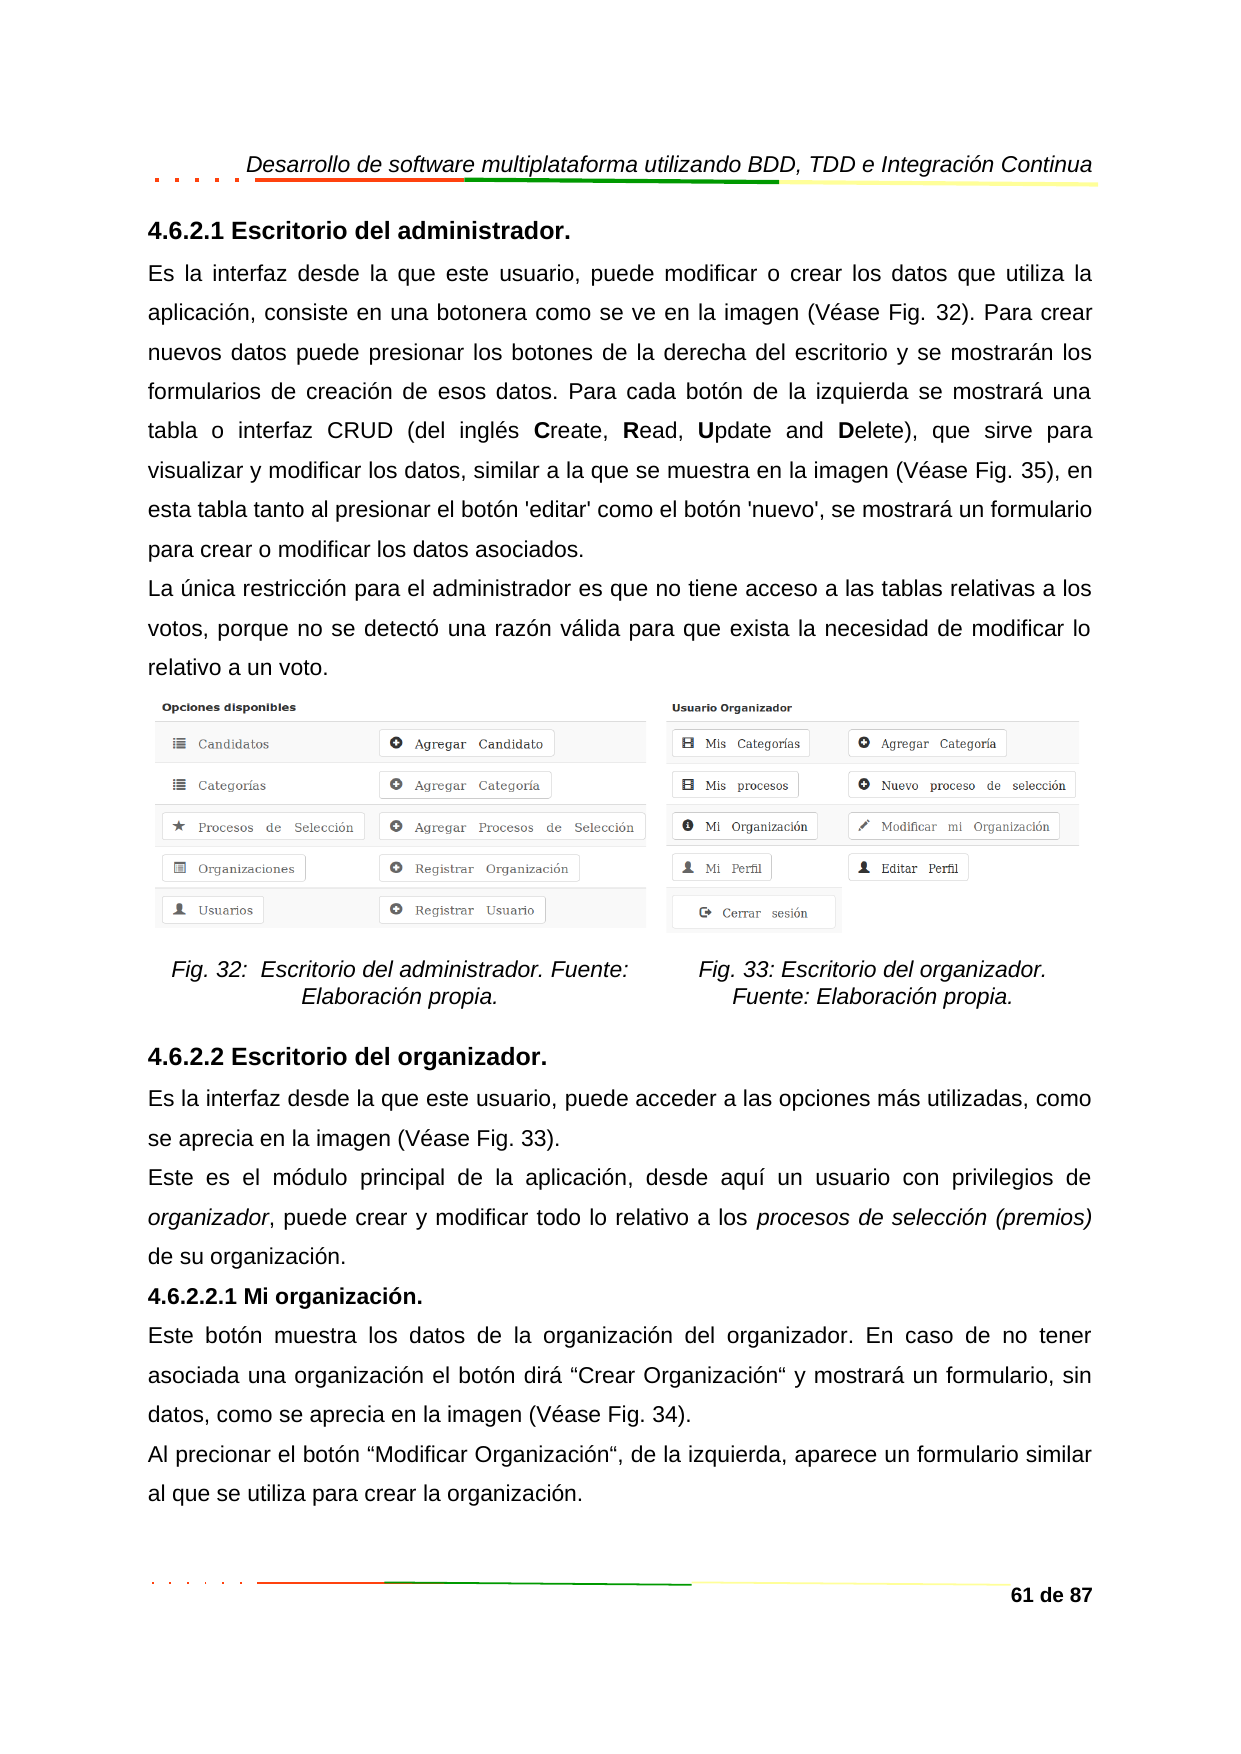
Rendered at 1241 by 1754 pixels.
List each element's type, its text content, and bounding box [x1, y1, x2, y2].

text Este es el módulo principal de la aplicación, desde aquí un usuario con privilegios de organizador, puede crear y modificar todo lo relativo a los procesos de selección (premios) de su organización. [148, 1164, 1093, 1269]
list Es la interfaz desde la que este usuario, puede acceder a las opciones más utilizadas, como se aprecia en la imagen (Véase Fig. 33). [148, 1085, 1093, 1151]
list 4.6.2.1 Escritorio del administrador. [148, 216, 1093, 245]
table_header [652, 694, 1094, 938]
text 4.6.2.2 Escritorio del organizador. [148, 1042, 1093, 1071]
picture [666, 699, 1080, 933]
table_cell Fig. 33: Escritorio del organizador. Fuente: Elaboración propia. [652, 938, 1094, 1030]
text Este botón muestra los datos de la organización del organizador. En caso de no tener asociada una organización el botón dirá “Crear Organización“ y mostrará un formulario, sin datos, como se aprecia en la imagen (Véase Fig. 34). [148, 1322, 1093, 1427]
text 4.6.2.2.1 Mi organización. [148, 1283, 1093, 1309]
text Es la interfaz desde la que este usuario, puede modificar o crear los datos que utiliza la aplicación, consiste en una botonera como se ve en la imagen (Véase Fig. 32). Para crear nuevos datos puede presionar los botones de la derecha del escritorio y se mostrarán los formularios de creación de esos datos. Para cada botón de la izquierda se mostrará una tabla o interfaz CRUD (del inglés Create, Read, Update and Delete), que sirve para visualizar y modificar los datos, similar a la que se muestra en la imagen (Véase Fig. 35), en esta tabla tanto al presionar el botón 'editar' como el botón 'nuevo', se mostrará un formulario para crear o modificar los datos asociados. [148, 259, 1093, 562]
picture [153, 699, 647, 928]
text La única restricción para el administrador es que no tiene acceso a las tablas relativas a los votos, porque no se detectó una razón válida para que exista la necesidad de modificar lo relativo a un voto. [148, 575, 1093, 681]
table_cell Fig. 32: Escritorio del administrador. Fuente: Elaboración propia. [148, 938, 652, 1030]
table_header [148, 694, 652, 938]
text Al precionar el botón “Modificar Organización“, de la izquierda, aparece un formulario similar al que se utiliza para crear la organización. [148, 1441, 1093, 1506]
